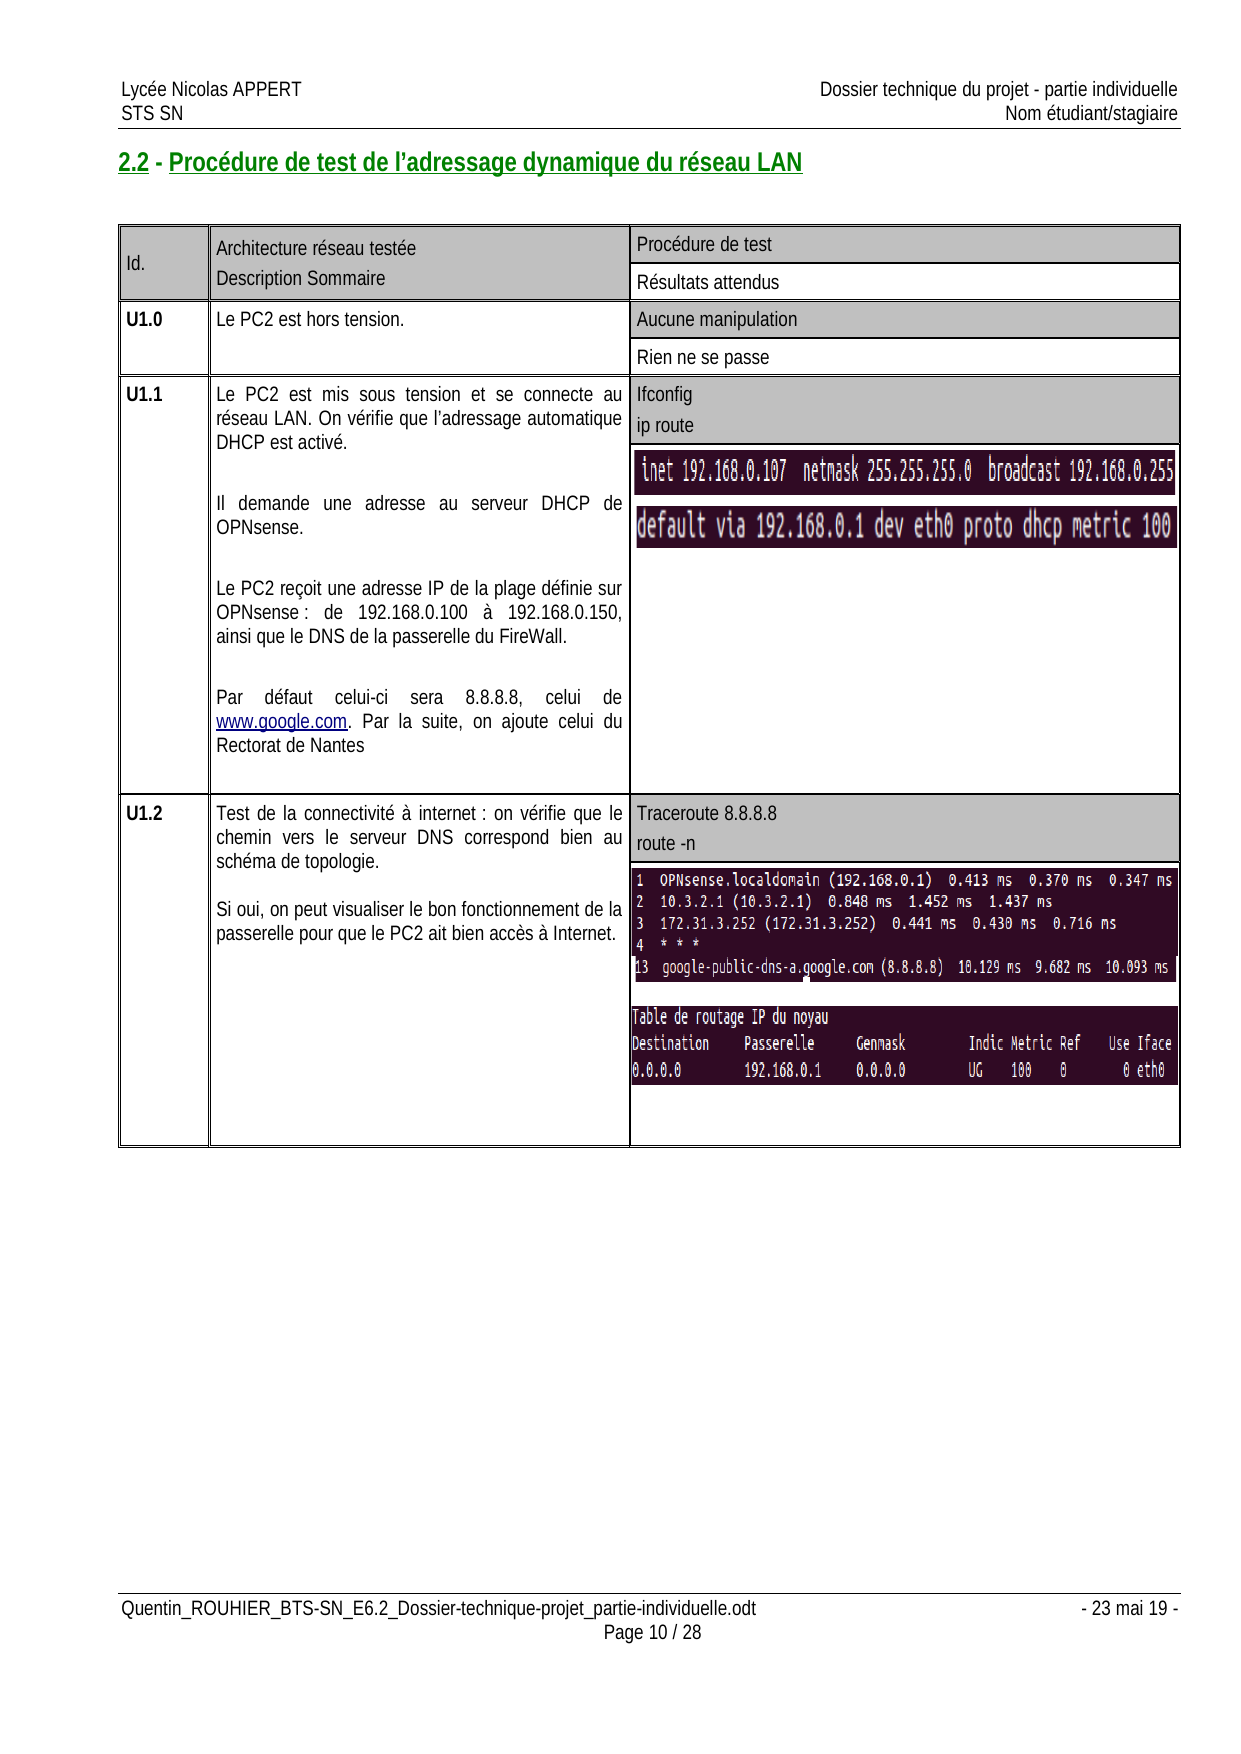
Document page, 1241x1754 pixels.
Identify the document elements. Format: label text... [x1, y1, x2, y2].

picture [634, 450, 1175, 495]
table_cell [631, 863, 1179, 1145]
table_cell Test de la connectivité à internet : on vérifie que le chemin vers le serveur DNS correspond bien au schéma de topologie. Si oui, on peut visualiser le bon fonctionnement de la passerelle pour que le PC2 ait bien accès à Internet. [211, 795, 629, 1145]
picture [631, 1006, 1178, 1085]
table_cell Le PC2 est mis sous tension et se connecte au réseau LAN. On vérifie que l’adressage automatique DHCP est activé. Il demande une adresse au serveur DHCP de OPNsense. Le PC2 reçoit une adresse IP de la plage définie sur OPNsense : de 192.168.0.100 à 192.168.0.150, ainsi que le DNS de la passerelle du FireWall. Par défaut celui-ci sera 8.8.8.8, celui de www.google.com. Par la suite, on ajoute celui du Rectorat de Nantes [211, 377, 629, 793]
table_header Procédure de test [631, 227, 1179, 262]
table_header Ifconfig ip route [631, 377, 1179, 443]
table_cell [631, 548, 1179, 793]
table_cell U1.2 [121, 795, 208, 1145]
table_cell Le PC2 est hors tension. [211, 302, 629, 374]
picture [631, 868, 1178, 982]
table_header Traceroute 8.8.8.8 route -n [631, 795, 1179, 861]
picture [636, 506, 1178, 548]
table_header Aucune manipulation [631, 302, 1179, 337]
table_header Id. [121, 227, 208, 299]
table_cell [631, 445, 1179, 547]
table_cell Résultats attendus [631, 264, 1179, 299]
table_cell U1.0 [121, 302, 208, 374]
table_cell Rien ne se passe [631, 339, 1179, 374]
table_cell U1.1 [121, 377, 208, 793]
subtitle 2.2 - Procédure de test de l’adressage dynamique du réseau LAN [118, 145, 1181, 176]
table_header Architecture réseau testée Description Sommaire [211, 227, 629, 299]
